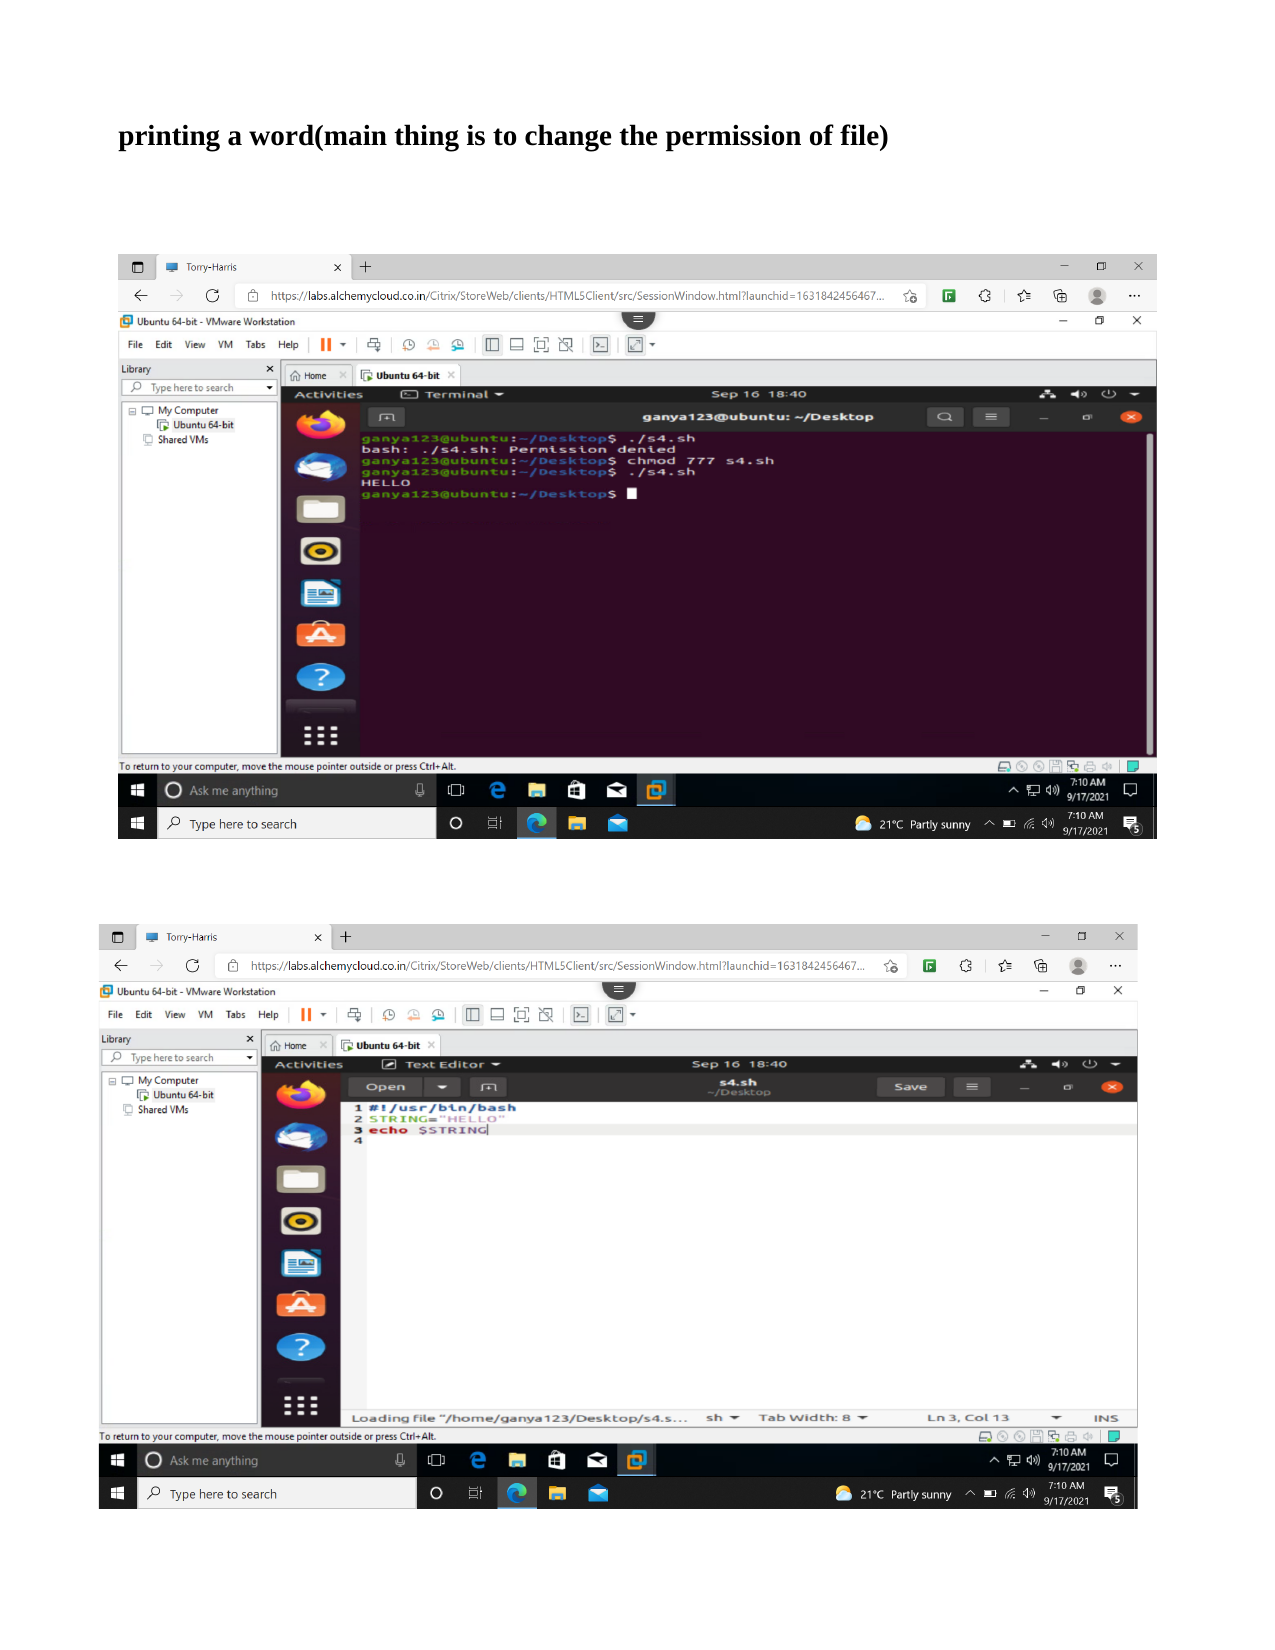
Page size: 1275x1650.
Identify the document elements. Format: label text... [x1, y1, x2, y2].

picture [98, 924, 1138, 1509]
text printing a word(main thing is to change the permission of file) [118, 118, 1157, 152]
picture [118, 254, 1157, 839]
